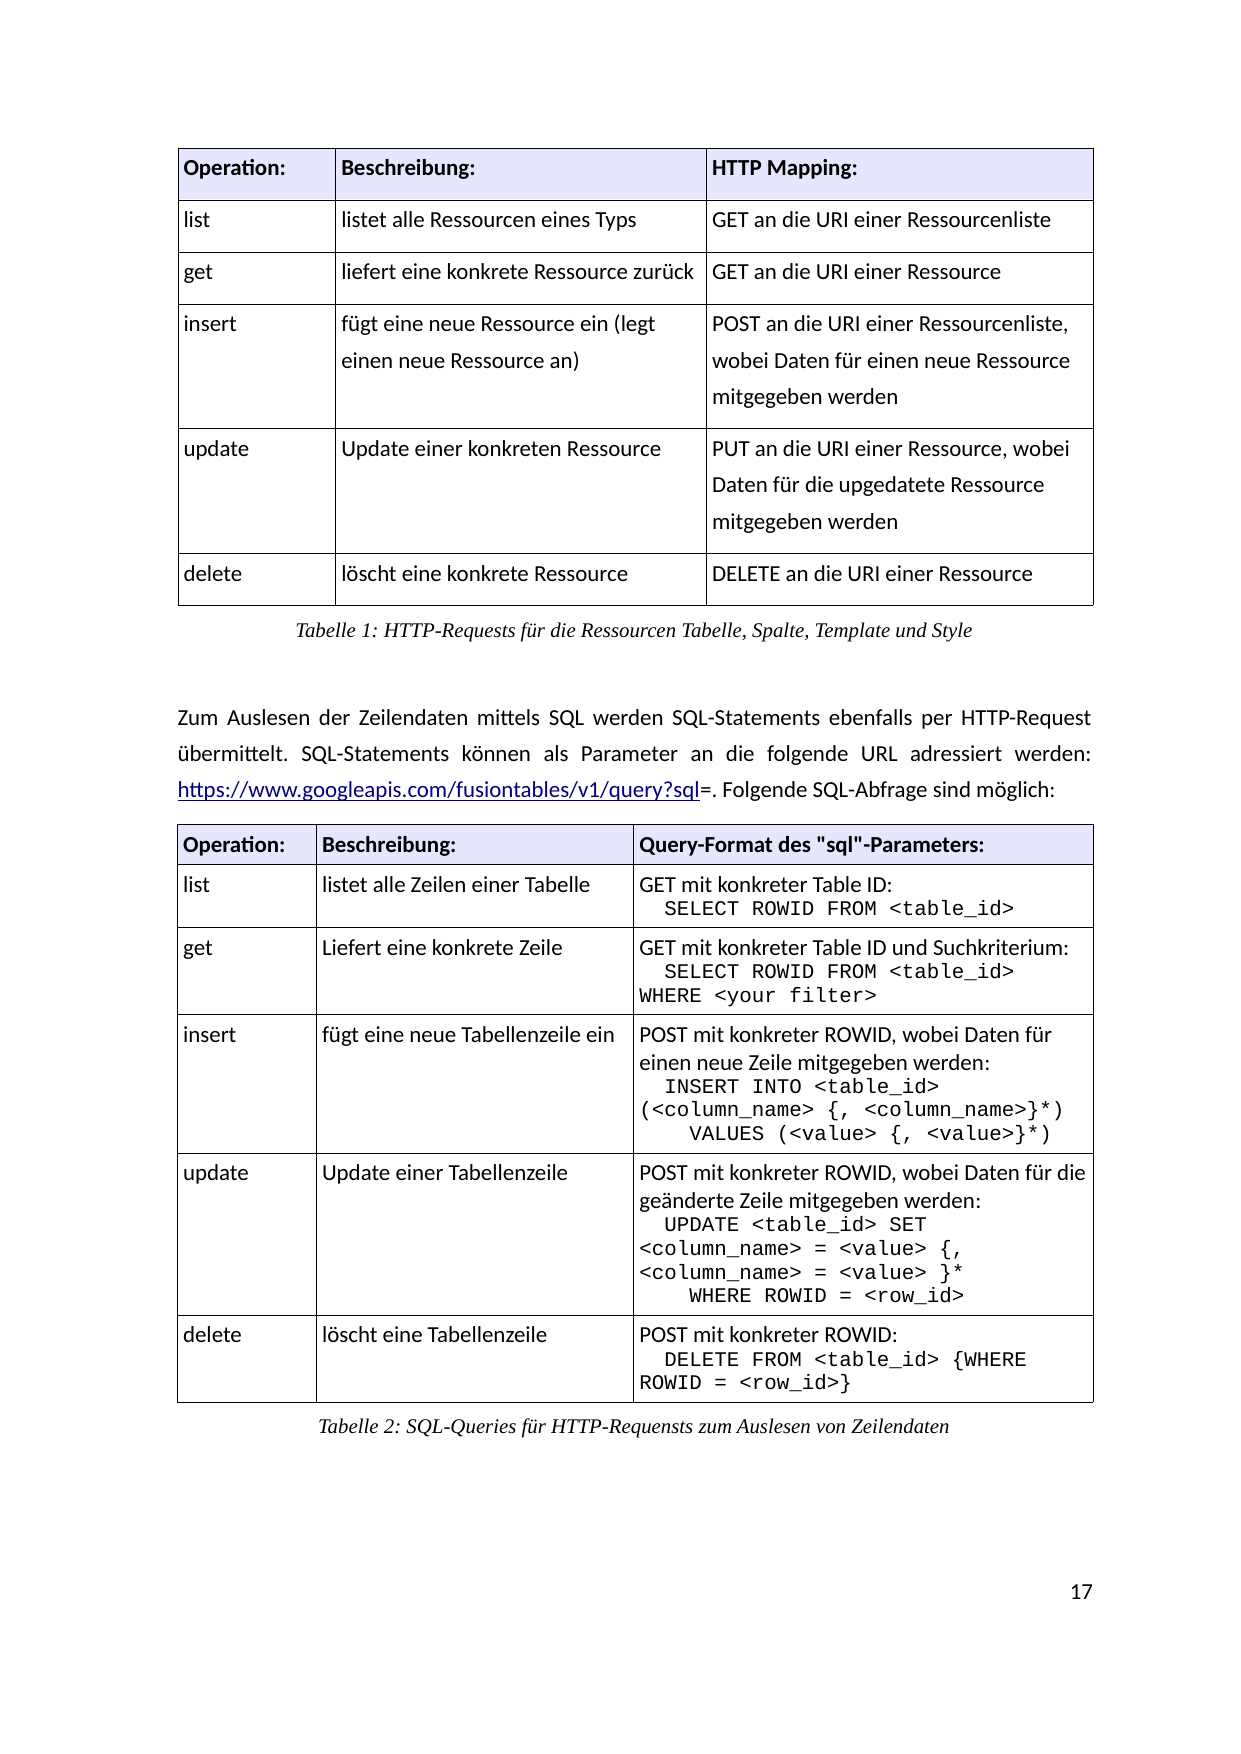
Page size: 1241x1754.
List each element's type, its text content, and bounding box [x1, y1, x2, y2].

text Tabelle 2: SQL-Queries für HTTP-Requensts zum Auslesen von Zeilendaten [177, 1414, 1093, 1438]
table_cell löscht eine konkrete Ressource [336, 554, 706, 605]
table_cell POST mit konkreter ROWID: DELETE FROM <table_id> {WHERE ROWID = <row_id>} [634, 1316, 1093, 1402]
table_cell insert [179, 305, 335, 428]
table_cell delete [179, 554, 335, 605]
table_cell listet alle Zeilen einer Tabelle [317, 865, 633, 927]
table_cell get [179, 253, 335, 303]
text Tabelle 1: HTTP-Requests für die Ressourcen Tabelle, Spalte, Template und Style [177, 617, 1093, 642]
table_cell fügt eine neue Ressource ein (legt einen neue Ressource an) [336, 305, 706, 428]
table_cell Update einer Tabellenzeile [317, 1154, 633, 1315]
table_cell update [178, 1154, 316, 1315]
table_cell fügt eine neue Tabellenzeile ein [317, 1015, 633, 1152]
table_cell Update einer konkreten Ressource [336, 429, 706, 553]
table_header HTTP Mapping: [707, 149, 1093, 199]
table_cell Liefert eine konkrete Zeile [317, 928, 633, 1014]
table_header Operation: [178, 825, 316, 864]
table_cell DELETE an die URI einer Ressource [707, 554, 1093, 605]
table_cell listet alle Ressourcen eines Typs [336, 201, 706, 252]
table_cell list [178, 865, 316, 927]
table_cell POST mit konkreter ROWID, wobei Daten für einen neue Zeile mitgegeben werden: INSERT INTO <table_id> (<column_name> {, <column_name>}*) VALUES (<value> {, <value>}*) [634, 1015, 1093, 1152]
table_cell update [179, 429, 335, 553]
text Zum Auslesen der Zeilendaten mittels SQL werden SQL-Statements ebenfalls per HTTP-Request übermittelt. SQL-Statements können als Parameter an die folgende URL adressiert werden: https://www.googleapis.com/fusiontables/v1/query?sql=. Folgende SQL-Abfrage sind möglich: [177, 703, 1093, 803]
table_cell PUT an die URI einer Ressource, wobei Daten für die upgedatete Ressource mitgegeben werden [707, 429, 1093, 553]
table_cell GET mit konkreter Table ID und Suchkriterium: SELECT ROWID FROM <table_id> WHERE <your filter> [634, 928, 1093, 1014]
table_cell insert [178, 1015, 316, 1152]
table_cell POST an die URI einer Ressourcenliste, wobei Daten für einen neue Ressource mitgegeben werden [707, 305, 1093, 428]
table_header Beschreibung: [317, 825, 633, 864]
table_header Beschreibung: [336, 149, 706, 199]
table_header Query-Format des "sql"-Parameters: [634, 825, 1093, 864]
table_header Operation: [179, 149, 335, 199]
table_cell delete [178, 1316, 316, 1402]
table_cell liefert eine konkrete Ressource zurück [336, 253, 706, 303]
table_cell list [179, 201, 335, 252]
table_cell GET an die URI einer Ressource [707, 253, 1093, 303]
table_cell get [178, 928, 316, 1014]
table_cell löscht eine Tabellenzeile [317, 1316, 633, 1402]
table_cell GET mit konkreter Table ID: SELECT ROWID FROM <table_id> [634, 865, 1093, 927]
table_cell POST mit konkreter ROWID, wobei Daten für die geänderte Zeile mitgegeben werden: UPDATE <table_id> SET <column_name> = <value> {, <column_name> = <value> }* WHERE ROWID = <row_id> [634, 1154, 1093, 1315]
table_cell GET an die URI einer Ressourcenliste [707, 201, 1093, 252]
